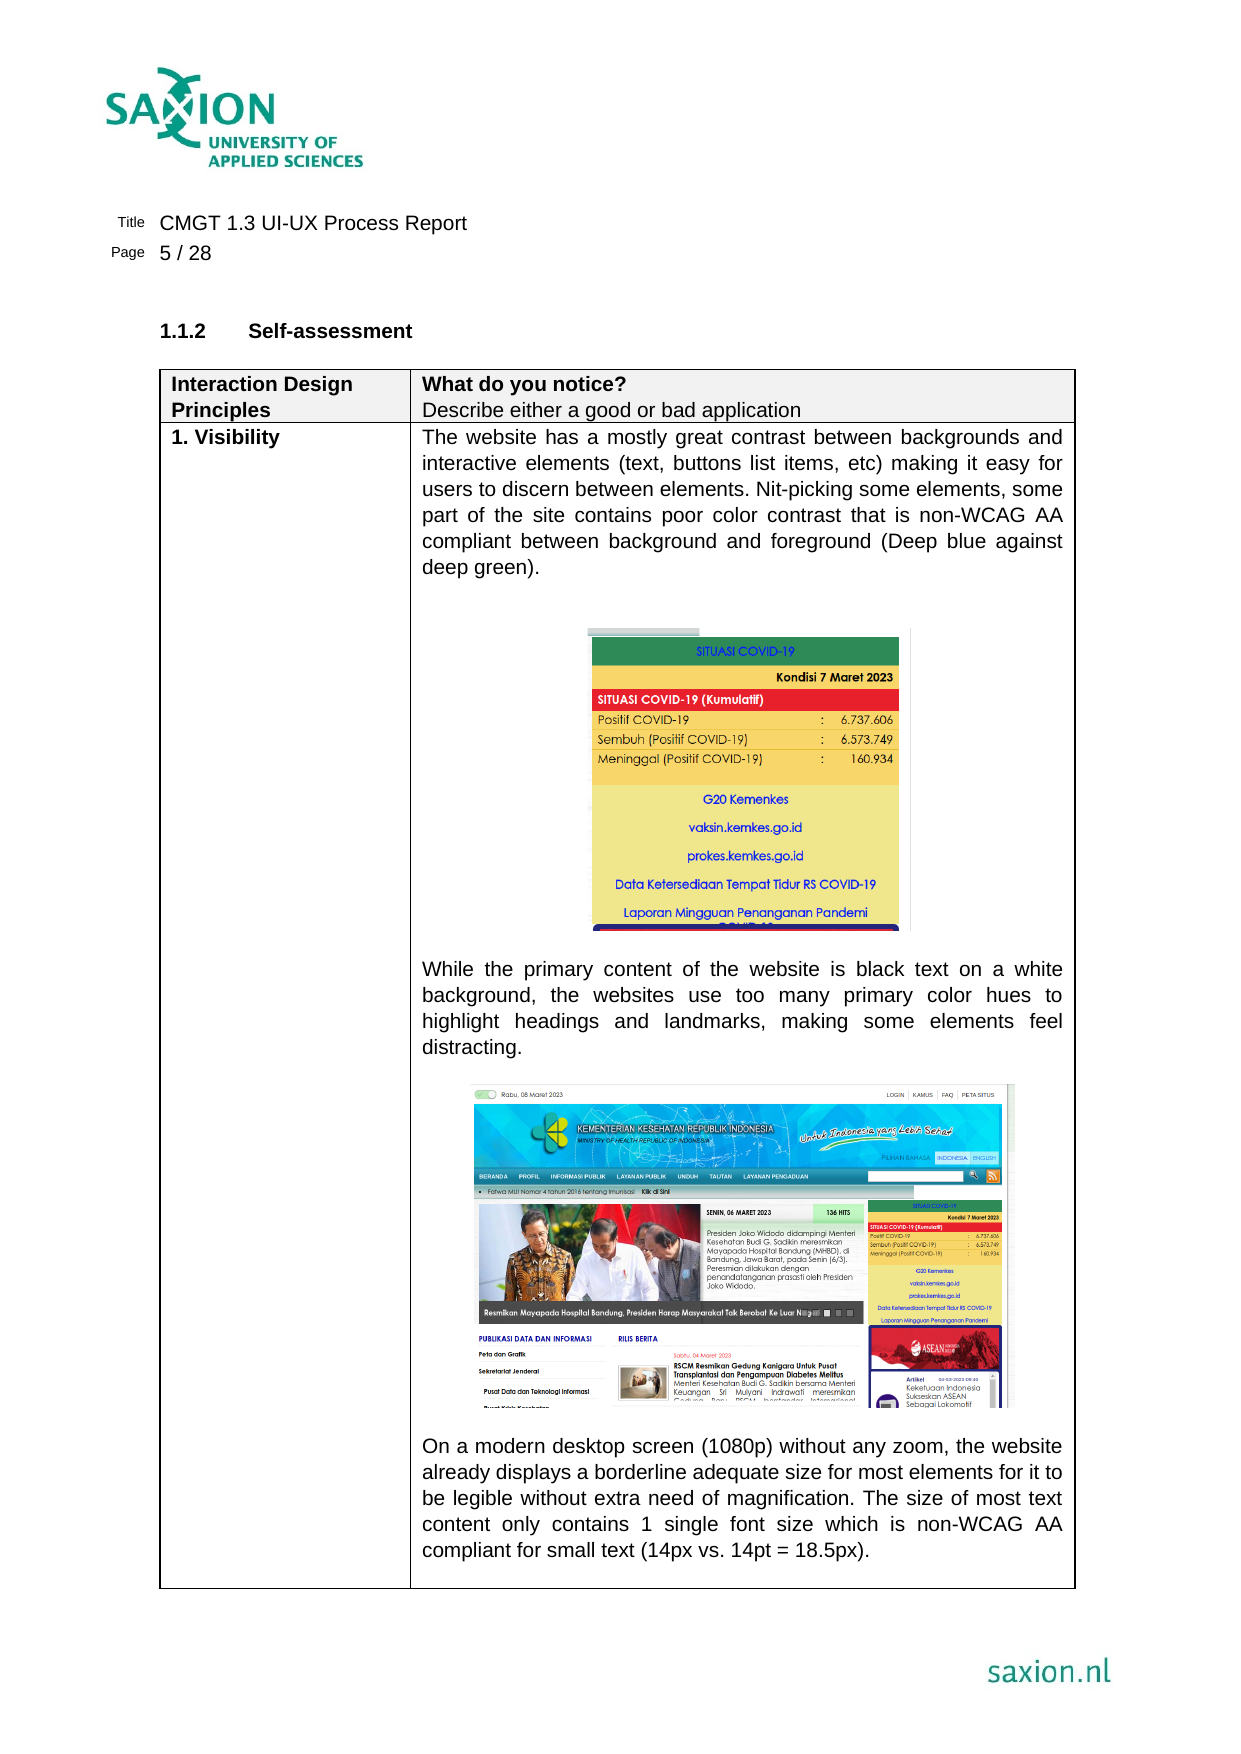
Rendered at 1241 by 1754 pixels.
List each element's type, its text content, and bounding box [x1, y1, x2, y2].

table_header Interaction Design Principles [161, 370, 410, 422]
table_cell The website has a mostly great contrast between backgrounds and interactive elements (text, buttons list items, etc) making it easy for users to discern between elements. Nit-picking some elements, some part of the site contains poor color contrast that is non-WCAG AA compliant between background and foreground (Deep blue against deep green). While the primary content of the website is black text on a white background, the websites use too many primary color hues to highlight headings and landmarks, making some elements feel distracting. On a modern desktop screen (1080p) without any zoom, the website already displays a borderline adequate size for most elements for it to be legible without extra need of magnification. The size of most text content only contains 1 single font size which is non-WCAG AA compliant for small text (14px vs. 14pt = 18.5px). [411, 423, 1074, 1588]
picture [587, 628, 911, 931]
picture [0, 1632, 1241, 1754]
subtitle Self-assessment [159, 317, 1110, 343]
table_cell 1. Visibility [161, 423, 410, 1588]
picture [76, 59, 393, 178]
table_header What do you notice? Describe either a good or bad application [411, 370, 1074, 422]
picture [470, 1084, 1015, 1408]
